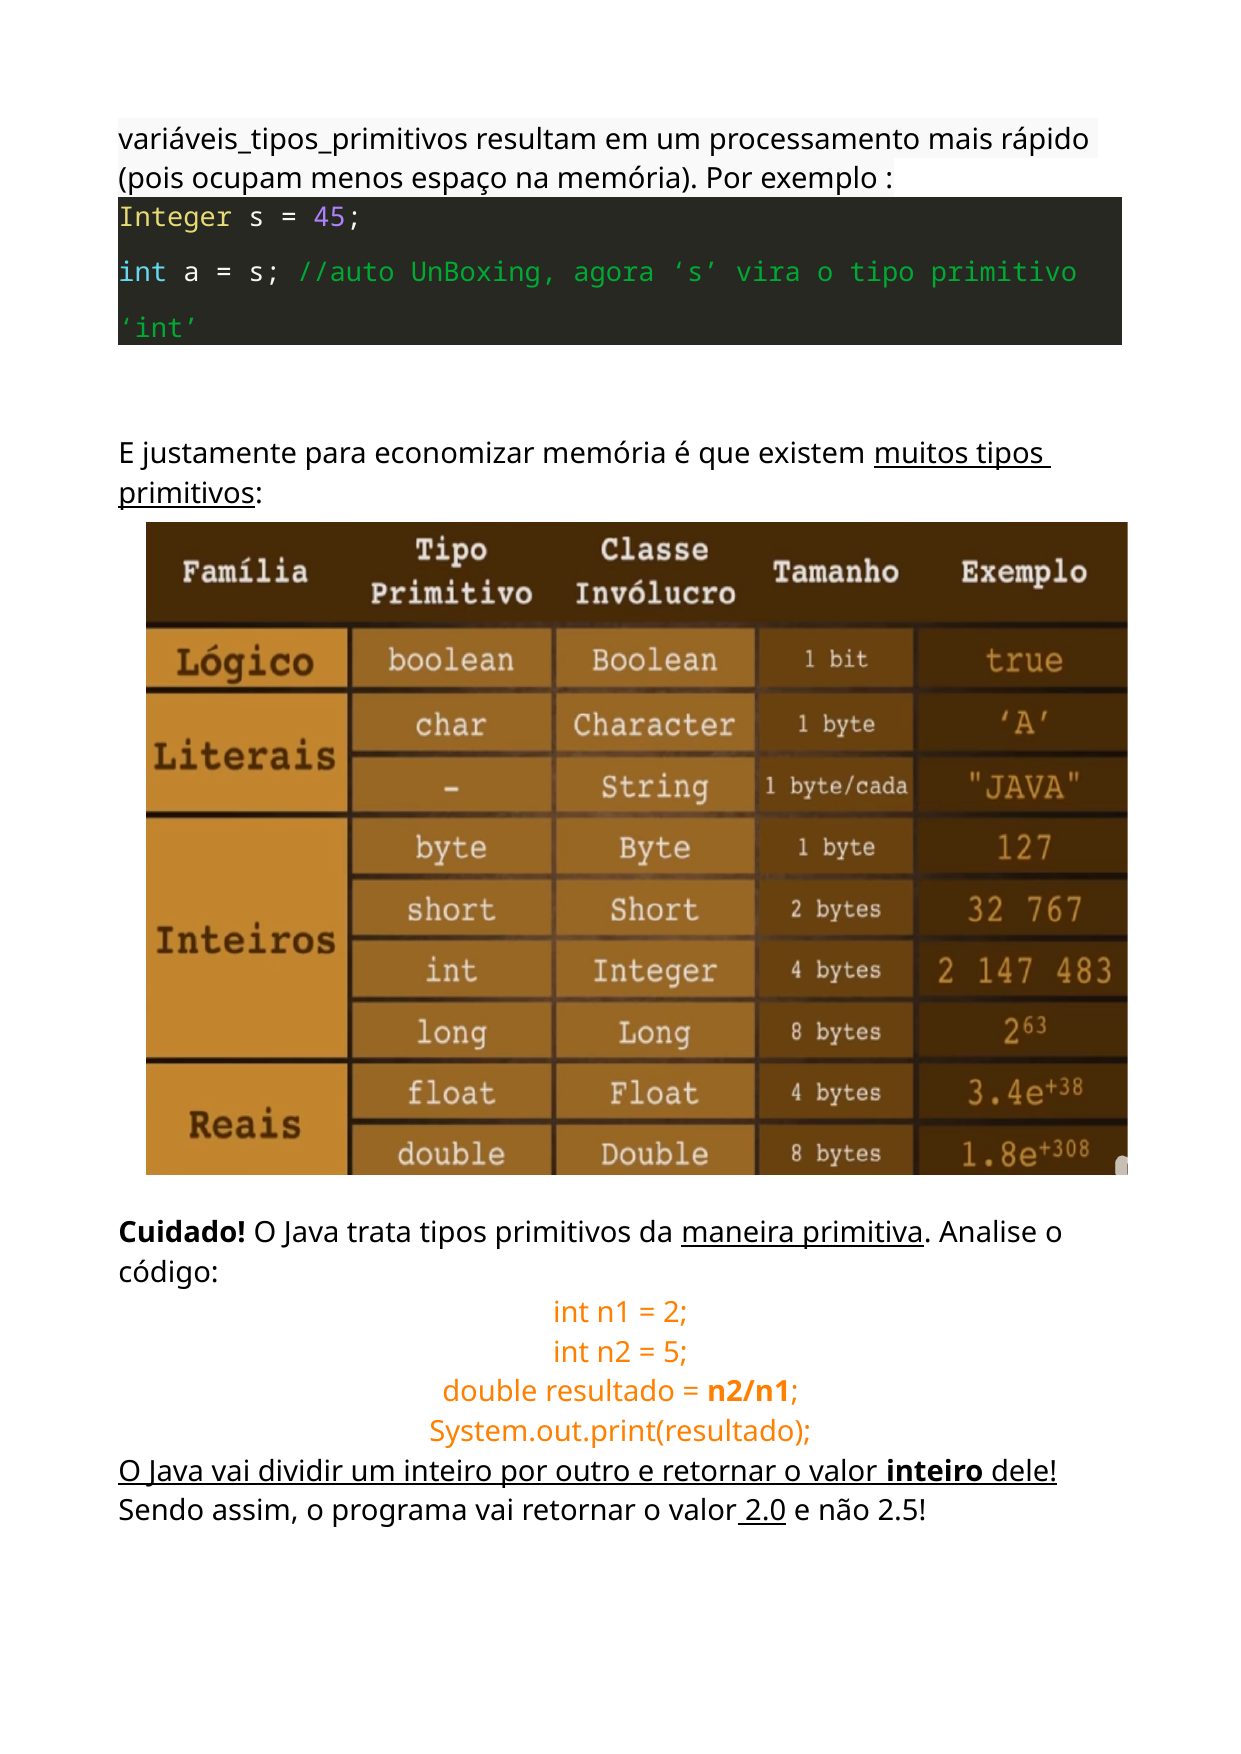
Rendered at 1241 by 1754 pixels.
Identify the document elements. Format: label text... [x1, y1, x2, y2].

text variáveis_tipos_primitivos resultam em um processamento mais rápido (pois ocupam menos espaço na memória). Por exemplo : [118, 118, 1122, 197]
text double resultado = n2/n1; [118, 1371, 1122, 1410]
text int n1 = 2; [118, 1291, 1122, 1331]
text O Java vai dividir um inteiro por outro e retornar o valor inteiro dele! Sendo assim, o programa vai retornar o valor 2.0 e não 2.5! [118, 1450, 1122, 1529]
text Cuidado! O Java trata tipos primitivos da maneira primitiva. Analise o código: [118, 1212, 1122, 1291]
text Integer s = 45; [118, 197, 1122, 234]
text int n2 = 5; [118, 1331, 1122, 1371]
text E justamente para economizar memória é que existem muitos tipos primitivos: [118, 433, 1169, 512]
text System.out.print(resultado); [118, 1410, 1122, 1450]
picture [146, 522, 1128, 1175]
text int a = s; //auto UnBoxing, agora ‘s’ vira o tipo primitivo ‘int’ [118, 253, 1122, 345]
